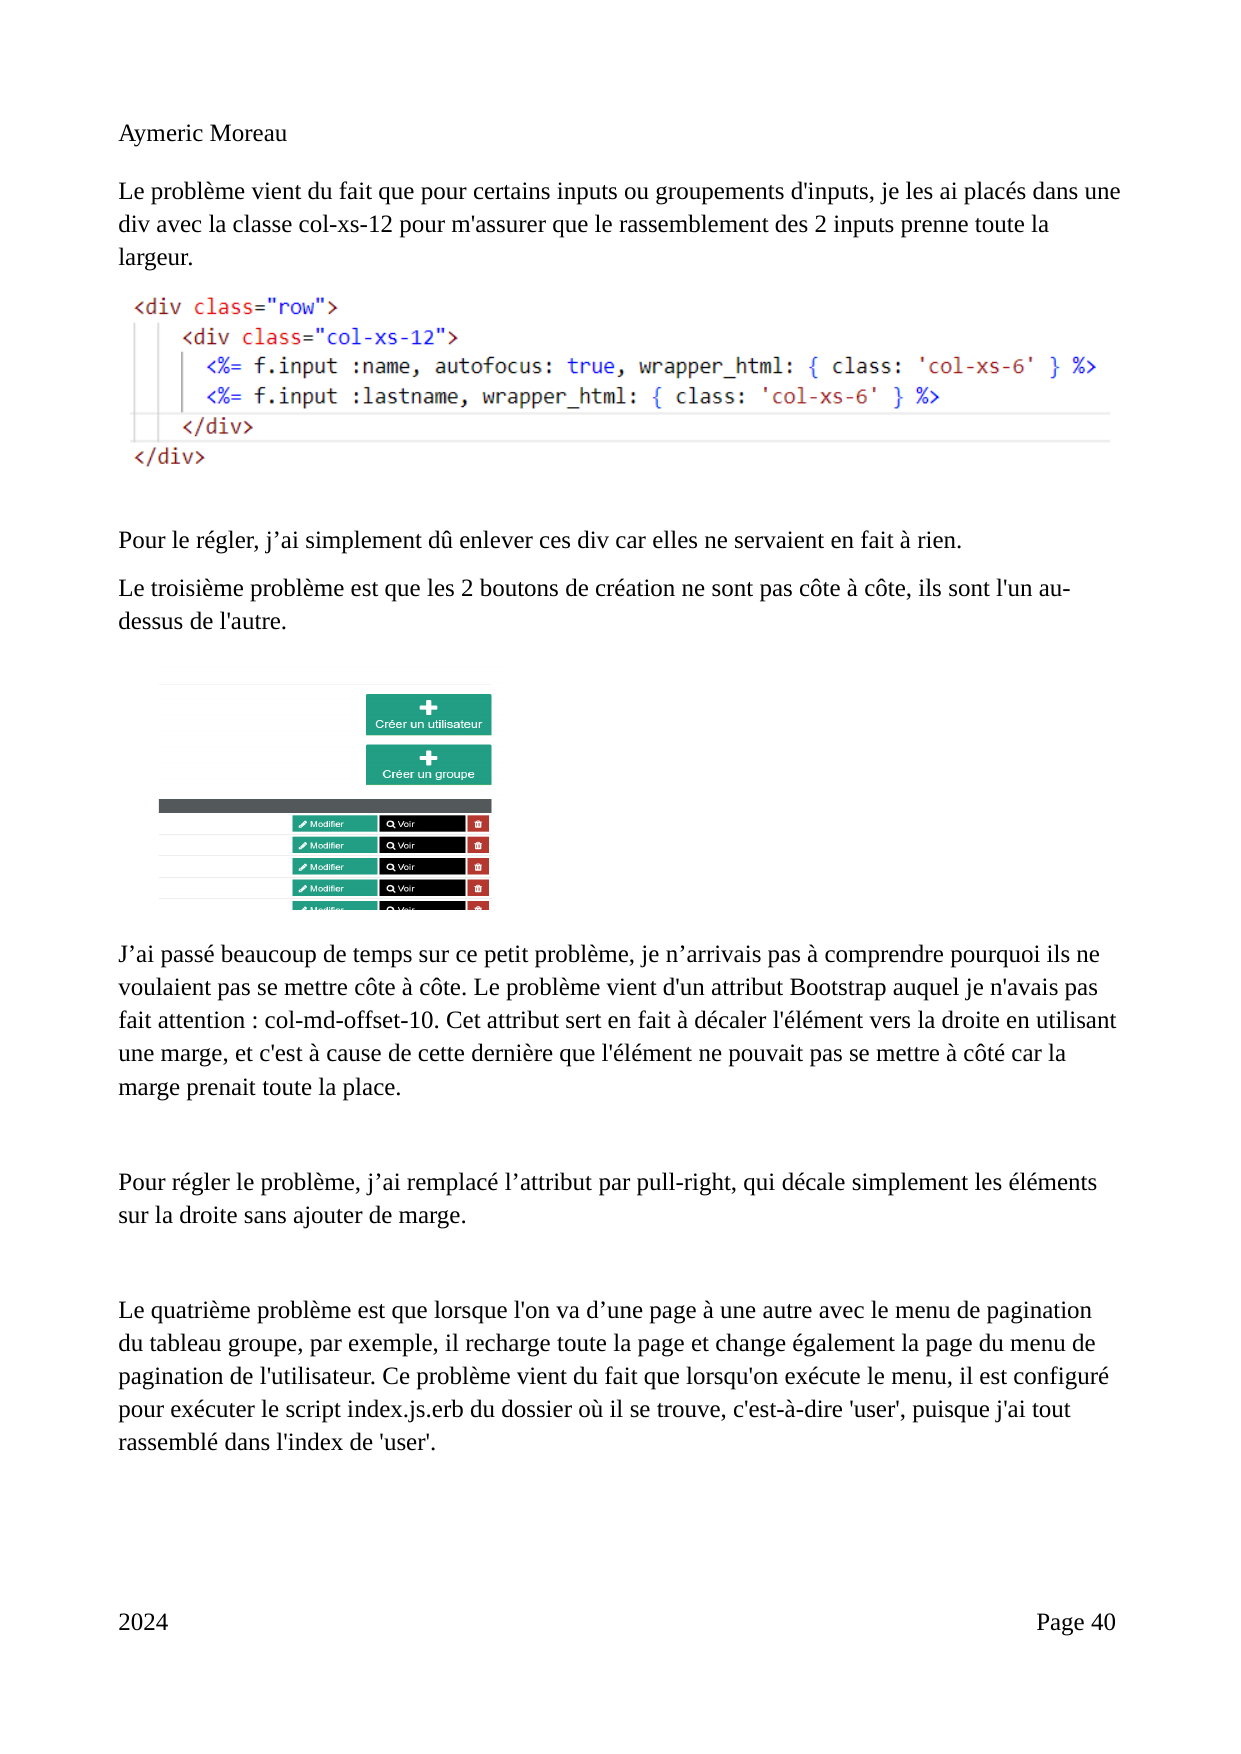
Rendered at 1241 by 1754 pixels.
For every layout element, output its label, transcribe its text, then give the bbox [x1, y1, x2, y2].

text Pour régler le problème, j’ai remplacé l’attribut par pull-right, qui décale simplement les éléments sur la droite sans ajouter de marge. [118, 1167, 1122, 1228]
picture [130, 290, 1111, 474]
text Le quatrième problème est que lorsque l'on va d’une page à une autre avec le menu de pagination du tableau groupe, par exemple, il recharge toute la page et change également la page du menu de pagination de l'utilisateur. Ce problème vient du fait que lorsqu'on exécute le menu, il est configuré pour exécuter le script index.js.erb du dossier où il se trouve, c'est-à-dire 'user', puisque j'ai tout rassemblé dans l'index de 'user'. [118, 1295, 1122, 1456]
text Le problème vient du fait que pour certains inputs ou groupements d'inputs, je les ai placés dans une div avec la classe col-xs-12 pour m'assurer que le rassemblement des 2 inputs prenne toute la largeur. [118, 176, 1122, 271]
text Pour le régler, j’ai simplement dû enlever ces div car elles ne servaient en fait à rien. [118, 526, 1122, 554]
text J’ai passé beaucoup de temps sur ce petit problème, je n’arrivais pas à comprendre pourquoi ils ne voulaient pas se mettre côte à côte. Le problème vient d'un attribut Bootstrap auquel je n'avais pas fait attention : col-md-offset-10. Cet attribut sert en fait à décaler l'élément vers la droite en utilisant une marge, et c'est à cause de cette dernière que l'élément ne pouvait pas se mettre à côté car la marge prenait toute la place. [118, 939, 1122, 1100]
picture [503, 657, 509, 739]
text Le troisième problème est que les 2 boutons de création ne sont pas côte à côte, ils sont l'un au-dessus de l'autre. [118, 573, 1122, 635]
